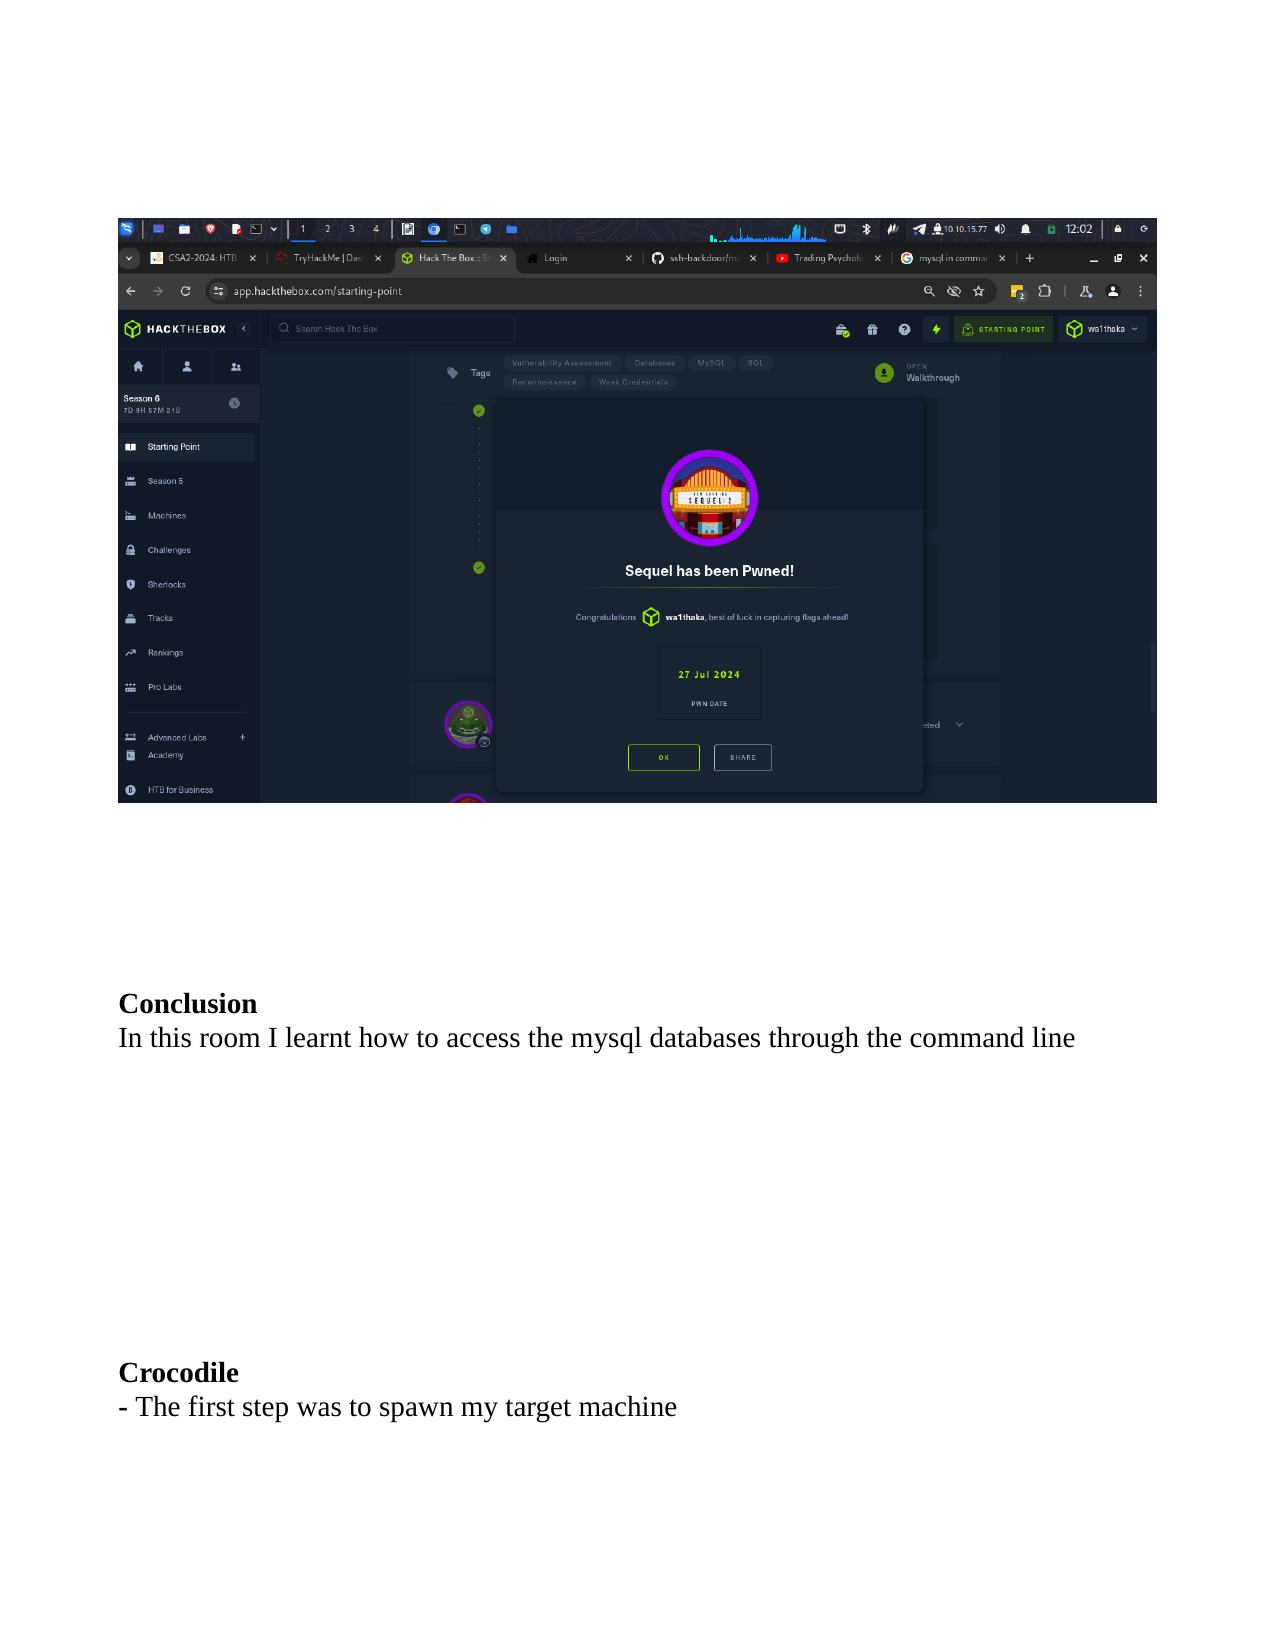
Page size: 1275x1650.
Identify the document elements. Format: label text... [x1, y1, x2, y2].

text Conclusion [118, 987, 1157, 1020]
text - The first step was to spawn my target machine [118, 1389, 1157, 1423]
text In this room I learnt how to access the mysql databases through the command line [118, 1020, 1157, 1054]
text Crocodile [118, 1356, 1157, 1389]
picture [118, 218, 1157, 803]
